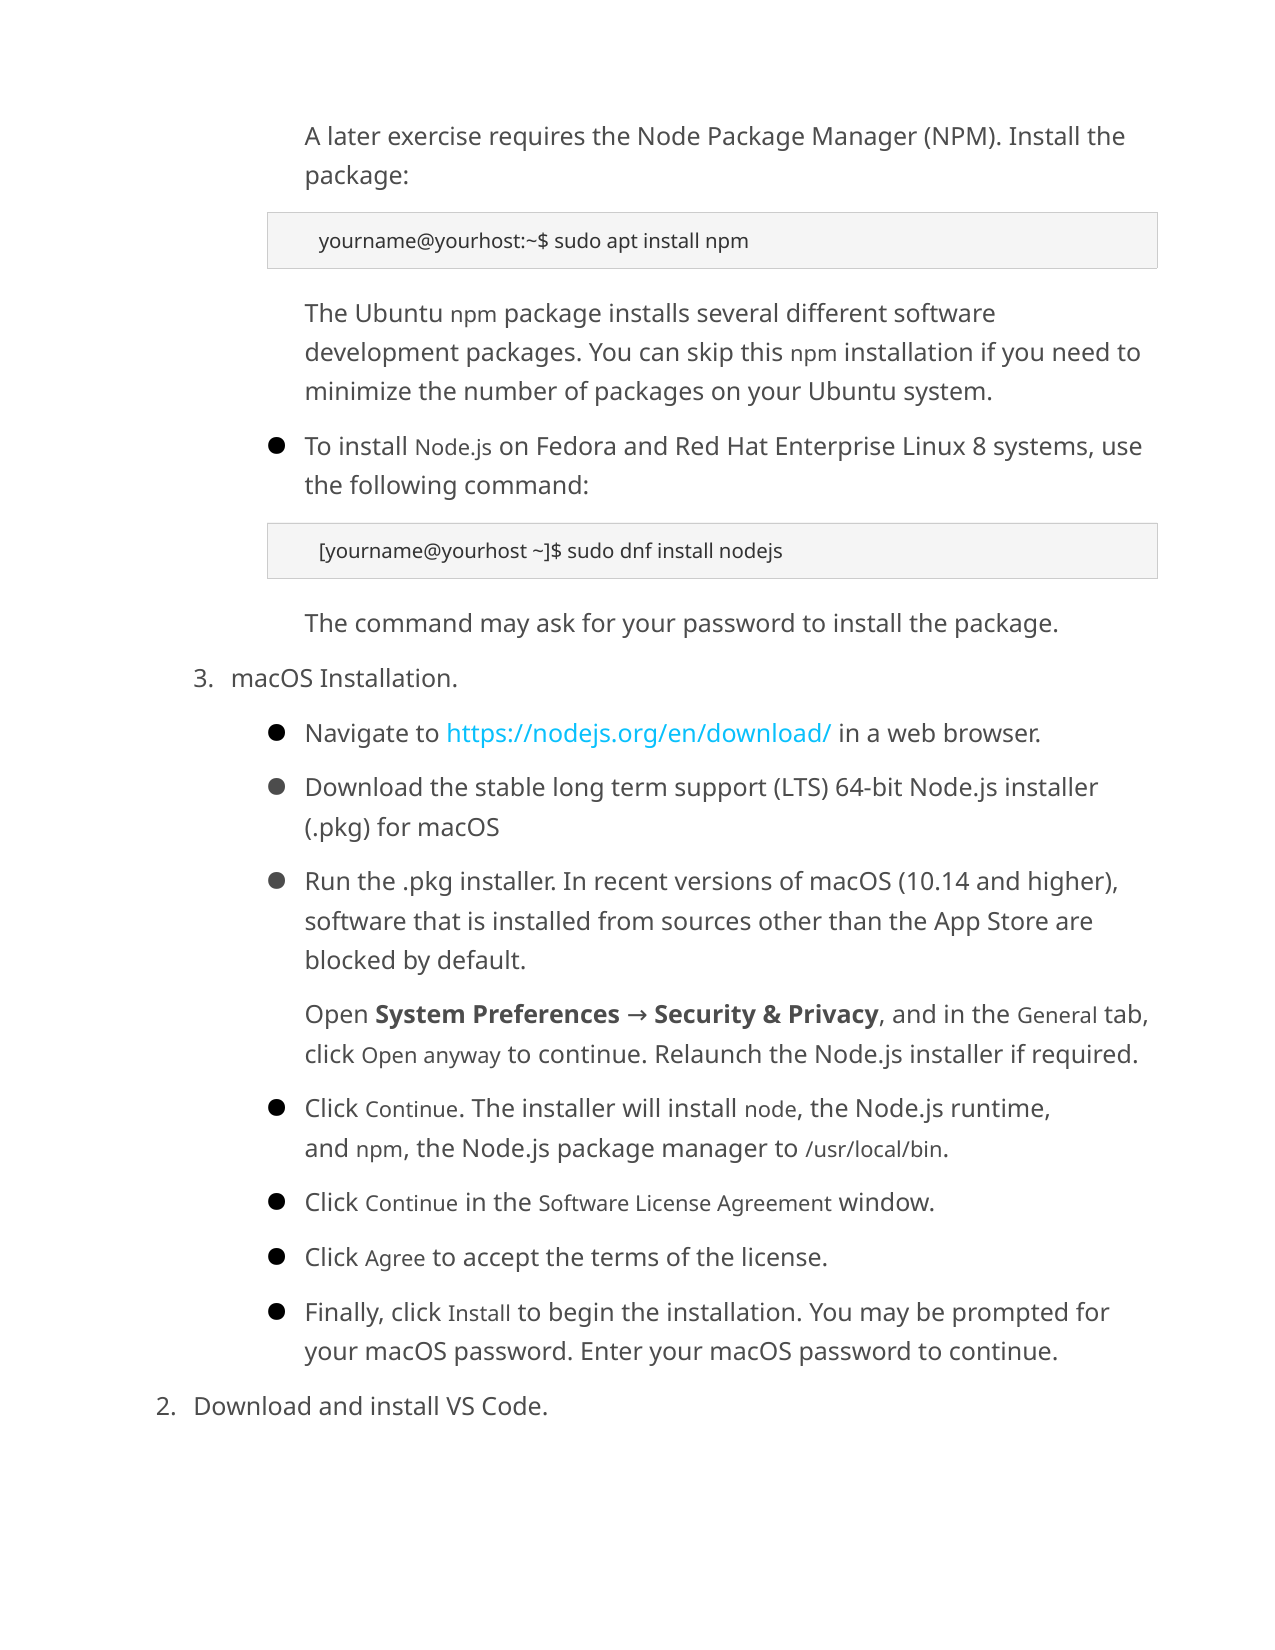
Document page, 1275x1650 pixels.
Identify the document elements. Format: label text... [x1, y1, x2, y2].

list Run the .pkg installer. In recent versions of macOS (10.14 and higher), software that is installed from sources other than the App Store are blocked by default. [267, 864, 1157, 976]
list Click Agree to accept the terms of the license. [267, 1240, 1157, 1274]
list The Ubuntu npm package installs several different software development packages. You can skip this npm installation if you need to minimize the number of packages on your Ubuntu system. [267, 295, 1157, 408]
list Navigate to https://nodejs.org/en/download/ in a web browser. [267, 715, 1157, 749]
list A later exercise requires the Node Package Manager (NPM). Install the package: [267, 118, 1157, 191]
list yourname@yourhost:~$ sudo apt install npm [268, 213, 1157, 268]
list To install Node.js on Fedora and Red Hat Enterprise Linux 8 systems, use the following command: [267, 428, 1157, 502]
list Click Continue. The installer will install node, the Node.js runtime, and npm, the Node.js package manager to /usr/local/bin. [267, 1091, 1157, 1164]
list Click Continue in the Software License Agreement window. [267, 1185, 1157, 1219]
list [yourname@yourhost ~]$ sudo dnf install nodejs [268, 524, 1157, 578]
list Open System Preferences → Security & Privacy, and in the General tab, click Open anyway to continue. Relaunch the Node.js installer if required. [267, 997, 1157, 1070]
list macOS Installation. [193, 660, 1157, 694]
list Finally, click Install to begin the installation. You may be prompted for your macOS password. Enter your macOS password to continue. [267, 1294, 1157, 1368]
list The command may ask for your password to install the package. [267, 606, 1157, 640]
list Download and install VS Code. [156, 1388, 1157, 1423]
list Download the stable long term support (LTS) 64-bit Node.js installer (.pkg) for macOS [267, 770, 1157, 843]
